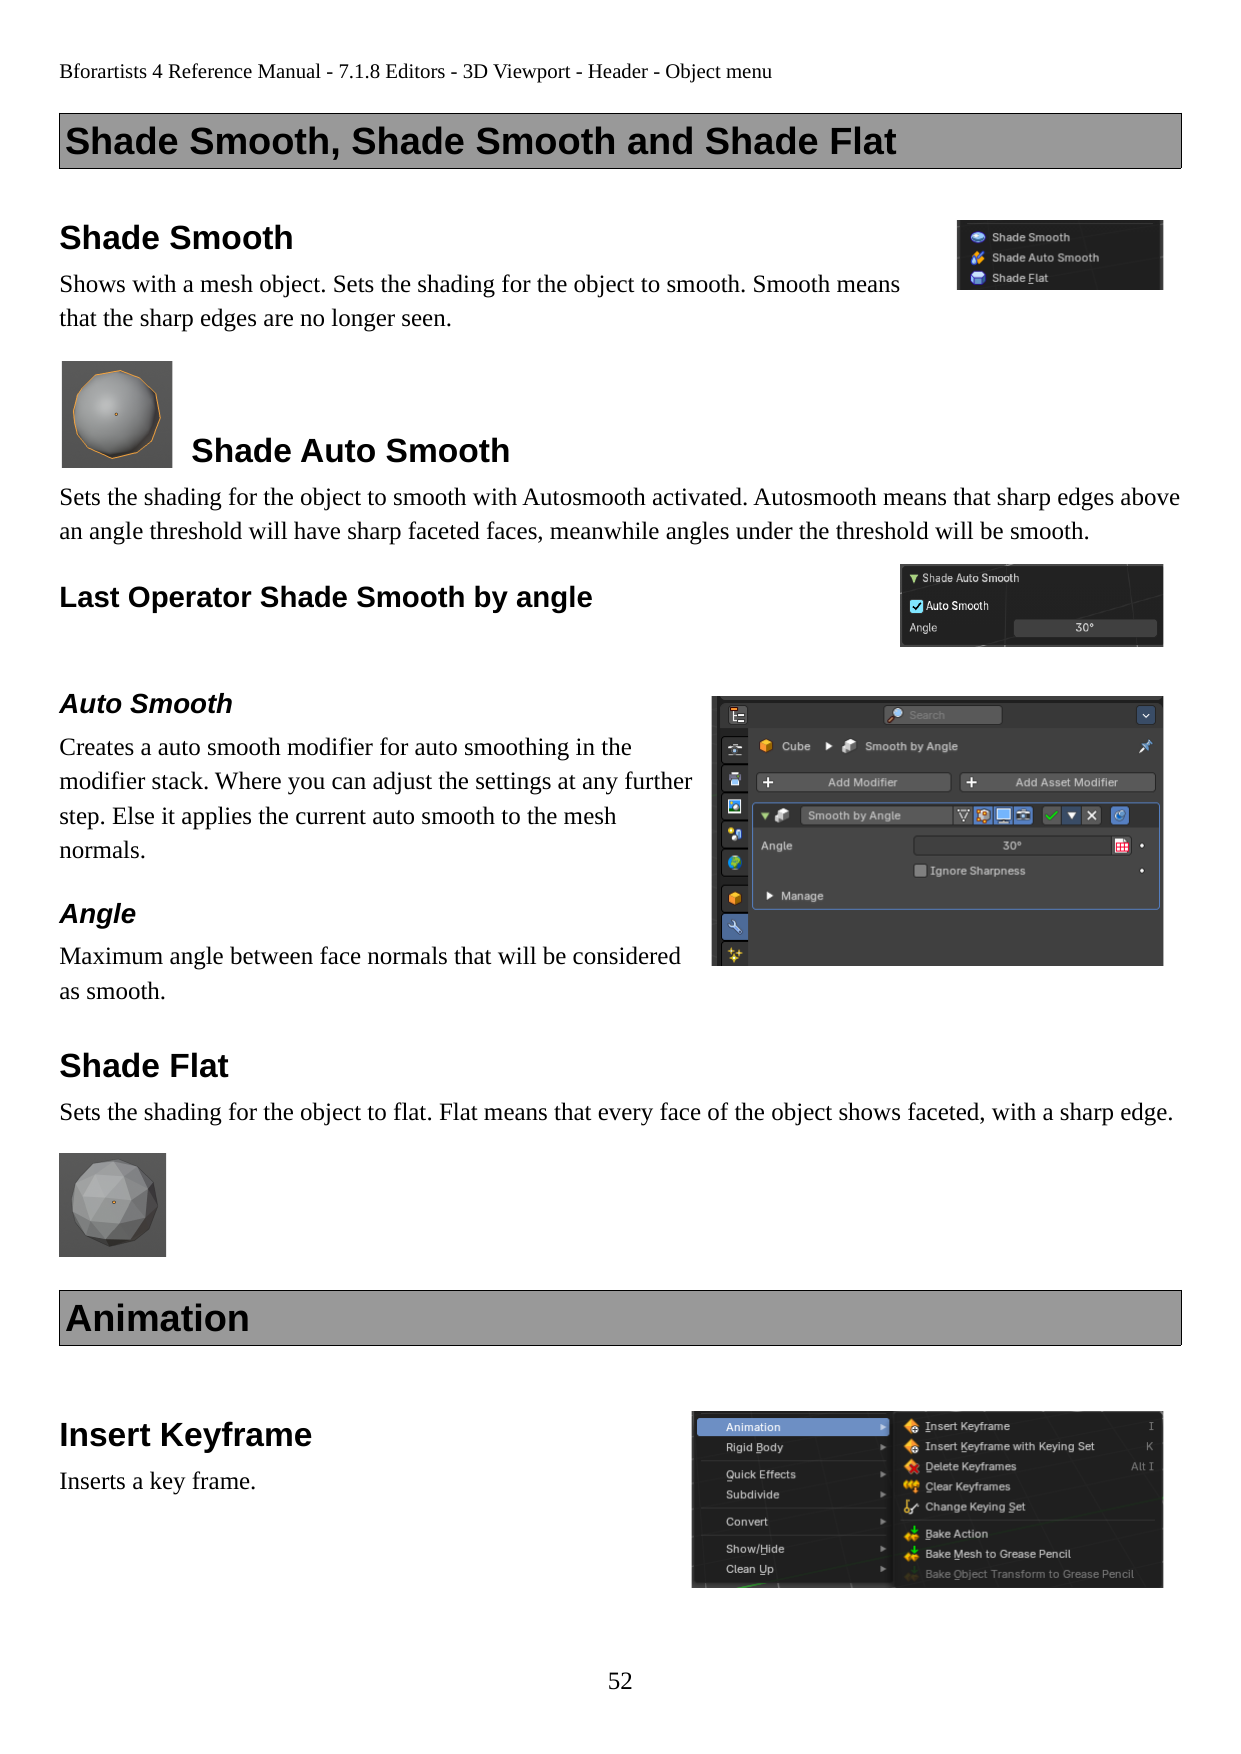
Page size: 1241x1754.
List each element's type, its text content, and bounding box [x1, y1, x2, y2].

picture [900, 564, 1164, 647]
picture [61, 361, 173, 468]
subtitle Last Operator Shade Smooth by angle [59, 580, 900, 613]
picture [711, 696, 1164, 966]
text Maximum angle between face normals that will be considered as smooth. [59, 941, 1181, 1004]
text Creates a auto smooth modifier for auto smoothing in the modifier stack. Where you can adjust the settings at any further step. Else it applies the current auto smooth to the mesh normals. [59, 732, 711, 864]
text Sets the shading for the object to flat. Flat means that every face of the object shows faceted, with a sharp edge. [59, 1097, 1181, 1126]
text Sets the shading for the object to smooth with Autosmooth activated. Autosmooth means that sharp edges above an angle threshold will have sharp faceted faces, meanwhile angles under the threshold will be smooth. [59, 482, 1181, 545]
subtitle Shade Auto Smooth [59, 431, 1181, 469]
picture [956, 220, 1164, 290]
picture [59, 1153, 167, 1257]
text [1164, 1466, 1181, 1495]
subtitle Angle [59, 897, 711, 929]
table_header Shade Smooth, Shade Smooth and Shade Flat [60, 114, 1181, 168]
subtitle Shade Smooth [59, 217, 1181, 256]
text Shows with a mesh object. Sets the shading for the object to smooth. Smooth means that the sharp edges are no longer seen. [59, 269, 1181, 332]
subtitle Auto Smooth [59, 688, 1181, 719]
subtitle Shade Flat [59, 1046, 1181, 1084]
subtitle Insert Keyframe [59, 1415, 691, 1453]
table_header Animation [60, 1291, 1181, 1345]
text Inserts a key frame. [59, 1466, 691, 1495]
subtitle [1164, 1415, 1181, 1453]
picture [691, 1411, 1164, 1588]
subtitle [1164, 897, 1181, 929]
